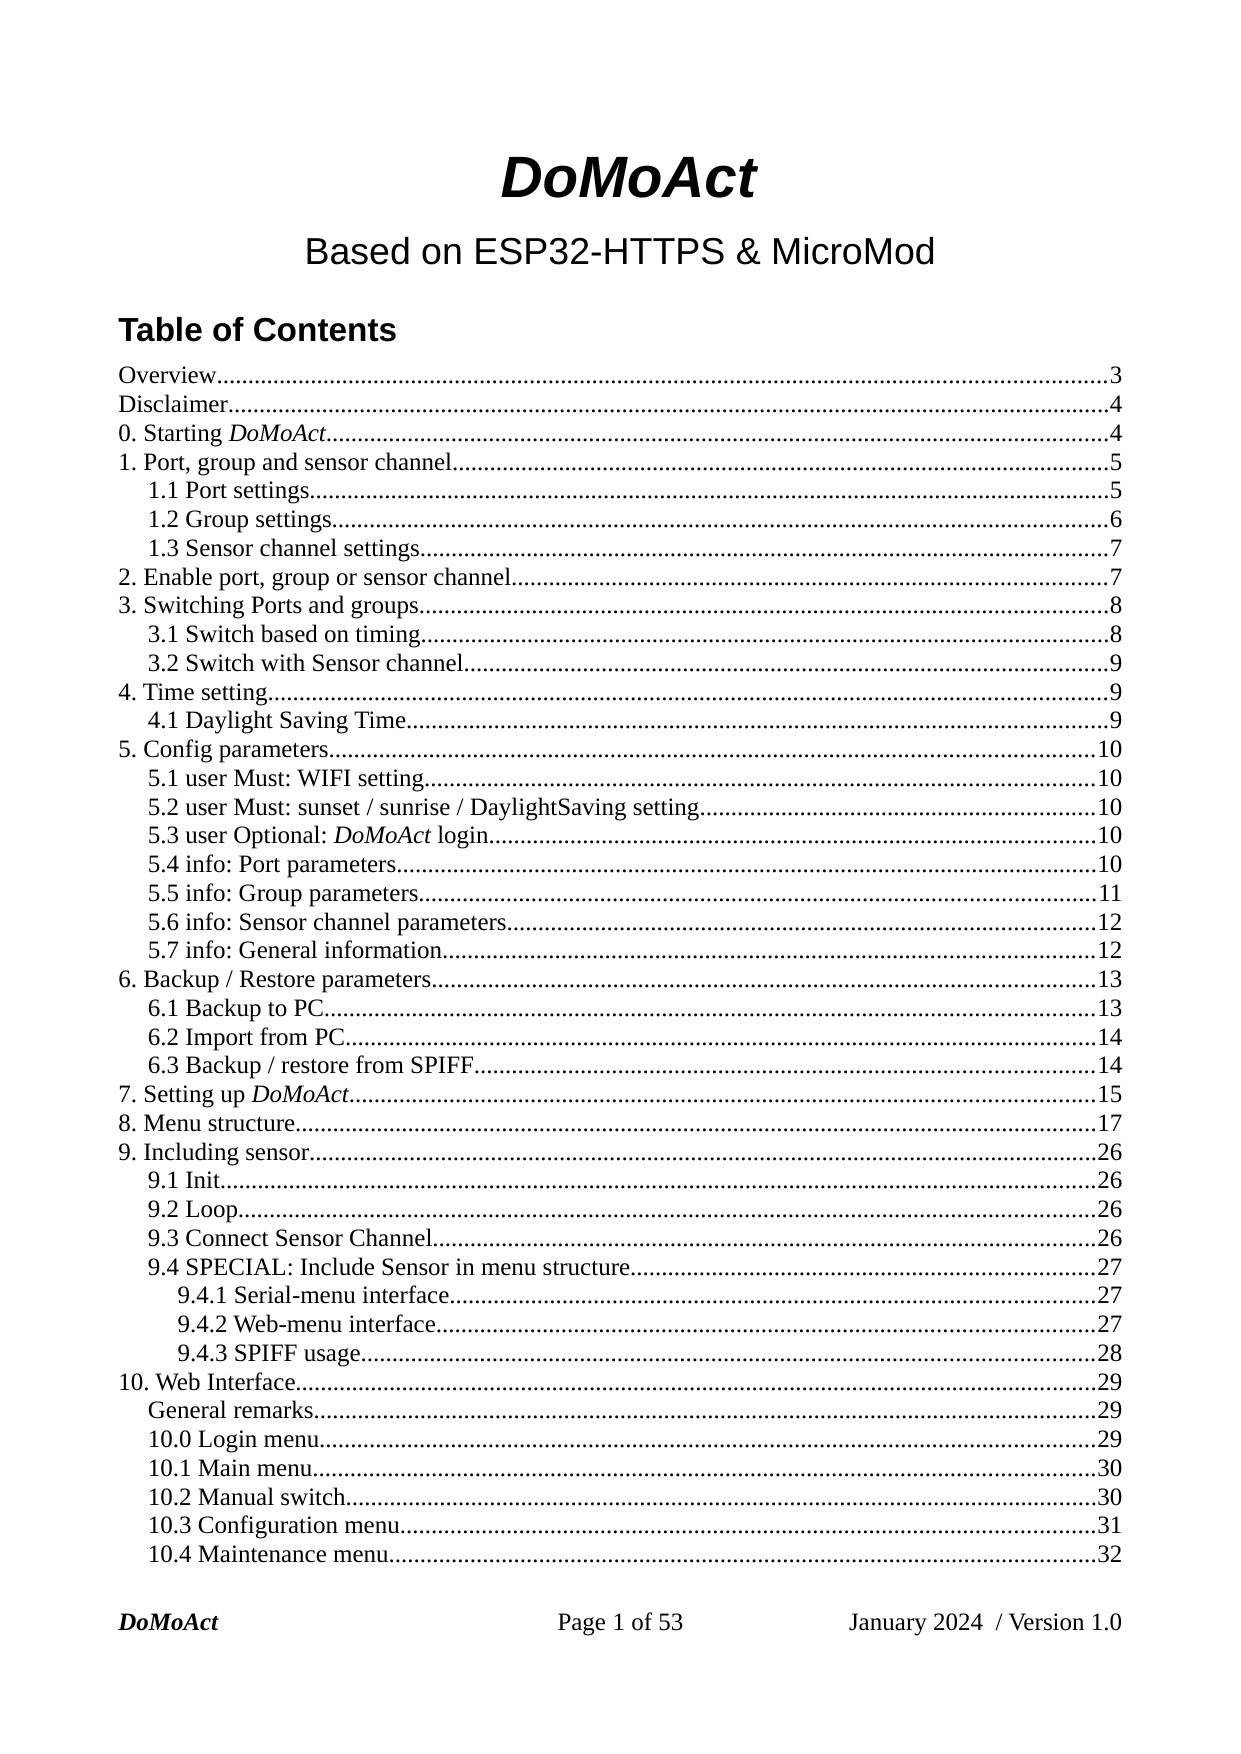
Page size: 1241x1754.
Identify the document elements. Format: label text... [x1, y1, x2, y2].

text 5.5 info: Group parameters 11 [148, 878, 1122, 907]
text 5.3 user Optional: DoMoAct login 10 [148, 821, 1122, 849]
text 5.7 info: General information 12 [148, 936, 1122, 964]
text 3. Switching Ports and groups 8 [118, 591, 1122, 619]
text 9.4 SPECIAL: Include Sensor in menu structure 27 [148, 1252, 1122, 1281]
text 9.4.3 SPIFF usage 28 [177, 1338, 1122, 1367]
text 6.2 Import from PC 14 [148, 1022, 1122, 1051]
text 1.1 Port settings 5 [148, 476, 1122, 504]
text 10.3 Configuration menu 31 [148, 1511, 1122, 1539]
text 1.2 Group settings 6 [148, 504, 1122, 533]
text 8. Menu structure 17 [118, 1108, 1122, 1137]
title DoMoAct [118, 143, 1122, 210]
text 9.3 Connect Sensor Channel 26 [148, 1223, 1122, 1252]
text 6.1 Backup to PC 13 [148, 993, 1122, 1022]
text 6.3 Backup / restore from SPIFF 14 [148, 1051, 1122, 1079]
text 0. Starting DoMoAct 4 [118, 418, 1122, 447]
text 9.2 Loop 26 [148, 1194, 1122, 1223]
text Disclaimer 4 [118, 389, 1122, 418]
text 6. Backup / Restore parameters 13 [118, 964, 1122, 993]
text 10.0 Login menu 29 [148, 1424, 1122, 1453]
text 5.4 info: Port parameters 10 [148, 849, 1122, 878]
text General remarks 29 [148, 1396, 1122, 1424]
text 5.6 info: Sensor channel parameters 12 [148, 907, 1122, 936]
text 5. Config parameters 10 [118, 734, 1122, 763]
text 9.1 Init 26 [148, 1166, 1122, 1194]
text 9.4.1 Serial-menu interface 27 [177, 1281, 1122, 1309]
text 1.3 Sensor channel settings 7 [148, 533, 1122, 562]
text 4. Time setting 9 [118, 677, 1122, 706]
text 10.1 Main menu 30 [148, 1453, 1122, 1482]
text 5.2 user Must: sunset / sunrise / DaylightSaving setting 10 [148, 792, 1122, 821]
text 2. Enable port, group or sensor channel 7 [118, 562, 1122, 591]
text 9.4.2 Web-menu interface 27 [177, 1309, 1122, 1338]
text 3.2 Switch with Sensor channel 9 [148, 648, 1122, 677]
text 1. Port, group and sensor channel 5 [118, 447, 1122, 476]
text 10.4 Maintenance menu 32 [148, 1539, 1122, 1568]
text 7. Setting up DoMoAct 15 [118, 1079, 1122, 1108]
text 5.1 user Must: WIFI setting 10 [148, 763, 1122, 792]
text 3.1 Switch based on timing 8 [148, 619, 1122, 648]
subtitle Based on ESP32-HTTPS & MicroMod [118, 229, 1122, 272]
text 10.2 Manual switch 30 [148, 1482, 1122, 1511]
text 4.1 Daylight Saving Time 9 [148, 706, 1122, 734]
text Overview 3 [118, 361, 1122, 389]
text 9. Including sensor 26 [118, 1137, 1122, 1166]
text 10. Web Interface 29 [118, 1367, 1122, 1396]
subtitle Table of Contents [118, 309, 1122, 348]
